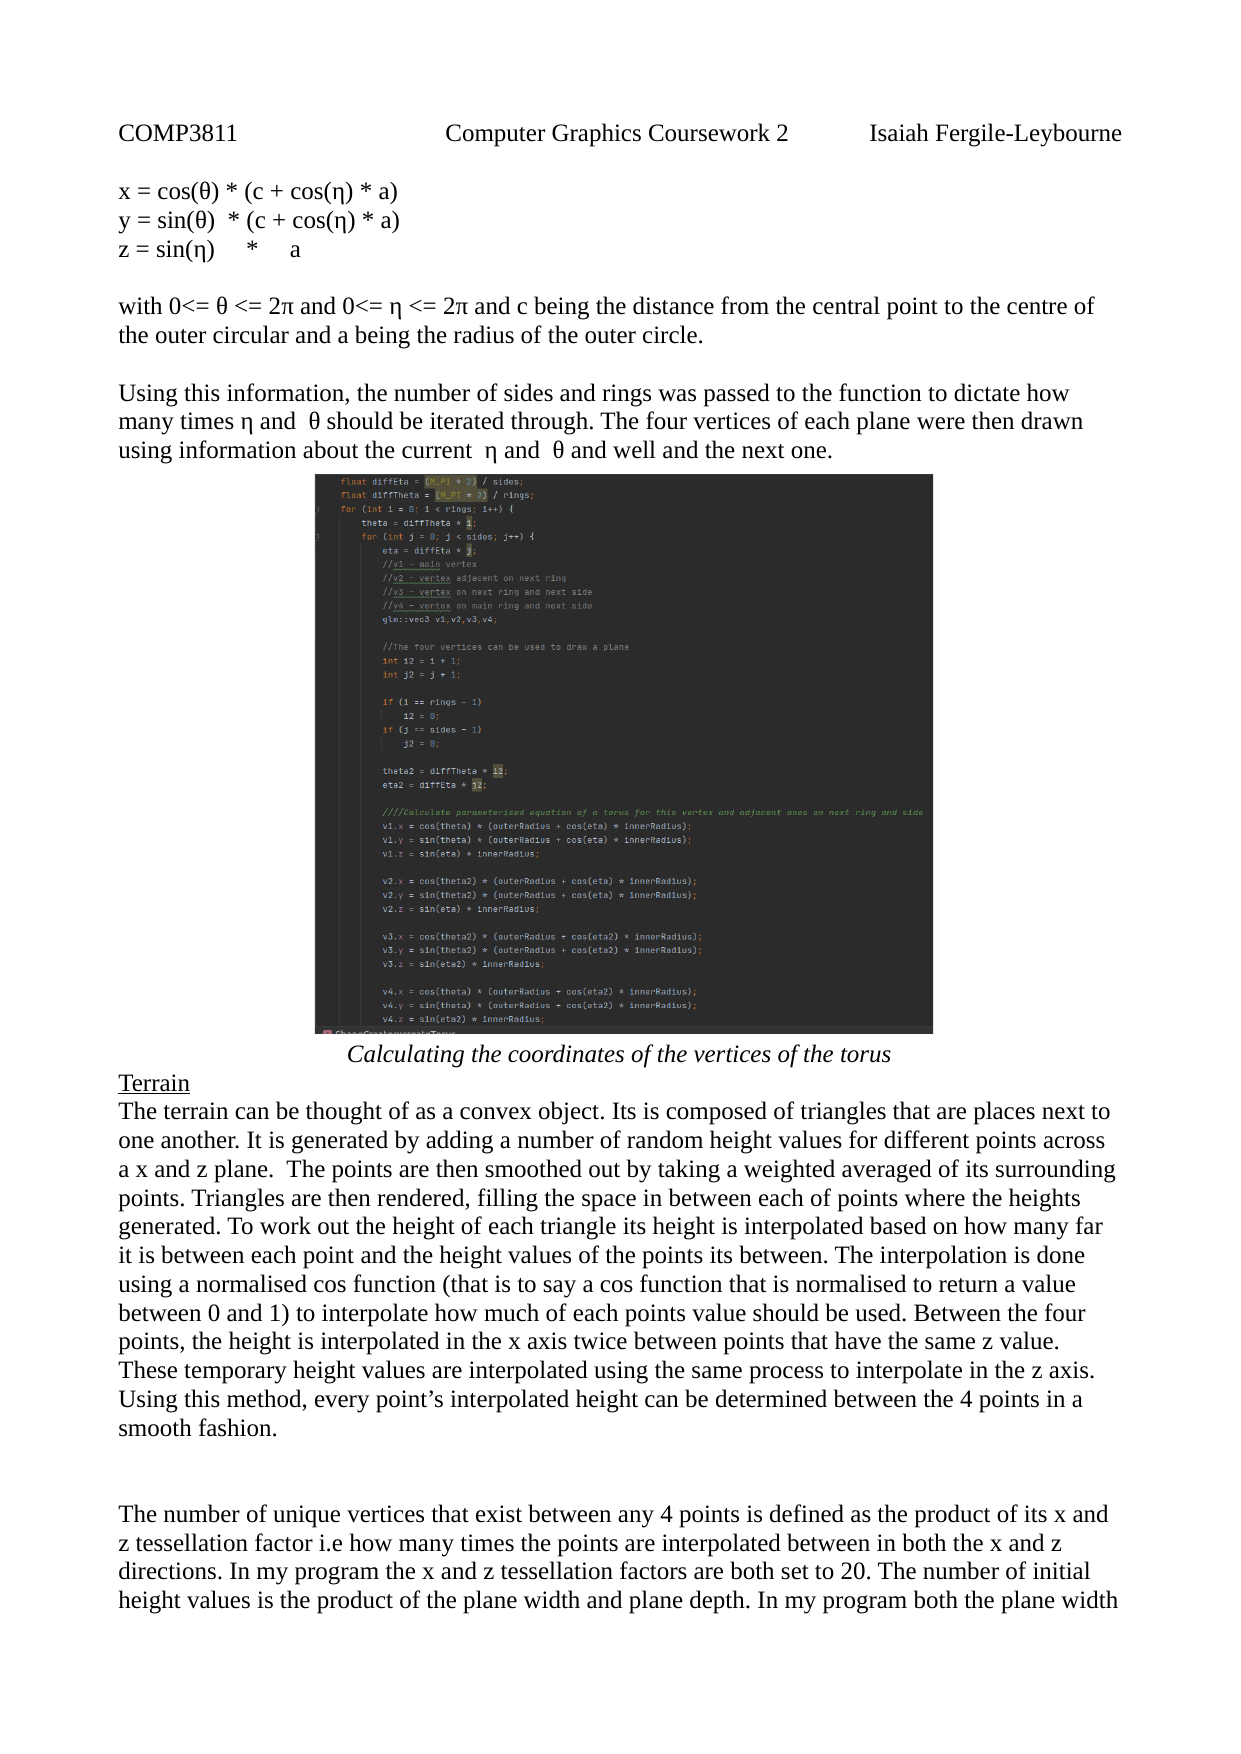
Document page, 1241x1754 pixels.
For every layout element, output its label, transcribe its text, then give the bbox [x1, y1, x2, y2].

text The terrain can be thought of as a convex object. Its is composed of triangles that are places next to one another. It is generated by adding a number of random height values for different points across a x and z plane. The points are then smoothed out by taking a weighted averaged of its surrounding points. Triangles are then rendered, filling the space in between each of points where the heights generated. To work out the height of each triangle its height is interpolated based on how many far it is between each point and the height values of the points its between. The interpolation is done using a normalised cos function (that is to say a cos function that is normalised to return a value between 0 and 1) to interpolate how much of each points value should be used. Between the four points, the height is interpolated in the x axis twice between points that have the same z value. These temporary height values are interpolated using the same process to interpolate in the z axis. Using this method, every point’s interpolated height can be determined between the 4 points in a smooth fashion. [118, 1096, 1122, 1441]
text Calculating the coordinates of the vertices of the torus [118, 1039, 1122, 1068]
picture [314, 474, 532, 1034]
text with 0<= θ <= 2π and 0<= η <= 2π and c being the distance from the central point to the centre of the outer circular and a being the radius of the outer circle. [118, 291, 1122, 349]
text x = cos(θ) * (c + cos(η) * a) y = sin(θ) * (c + cos(η) * a) z = sin(η) * a [118, 176, 1122, 263]
text Terrain [118, 1068, 1122, 1096]
text The number of unique vertices that exist between any 4 points is defined as the product of its x and z tessellation factor i.e how many times the points are interpolated between in both the x and z directions. In my program the x and z tessellation factors are both set to 20. The number of initial height values is the product of the plane width and plane depth. In my program both the plane width [118, 1499, 1122, 1614]
text Using this information, the number of sides and rings was passed to the function to dictate how many times η and θ should be iterated through. The four vertices of each plane were then drawn using information about the current η and θ and well and the next one. [118, 378, 1122, 464]
